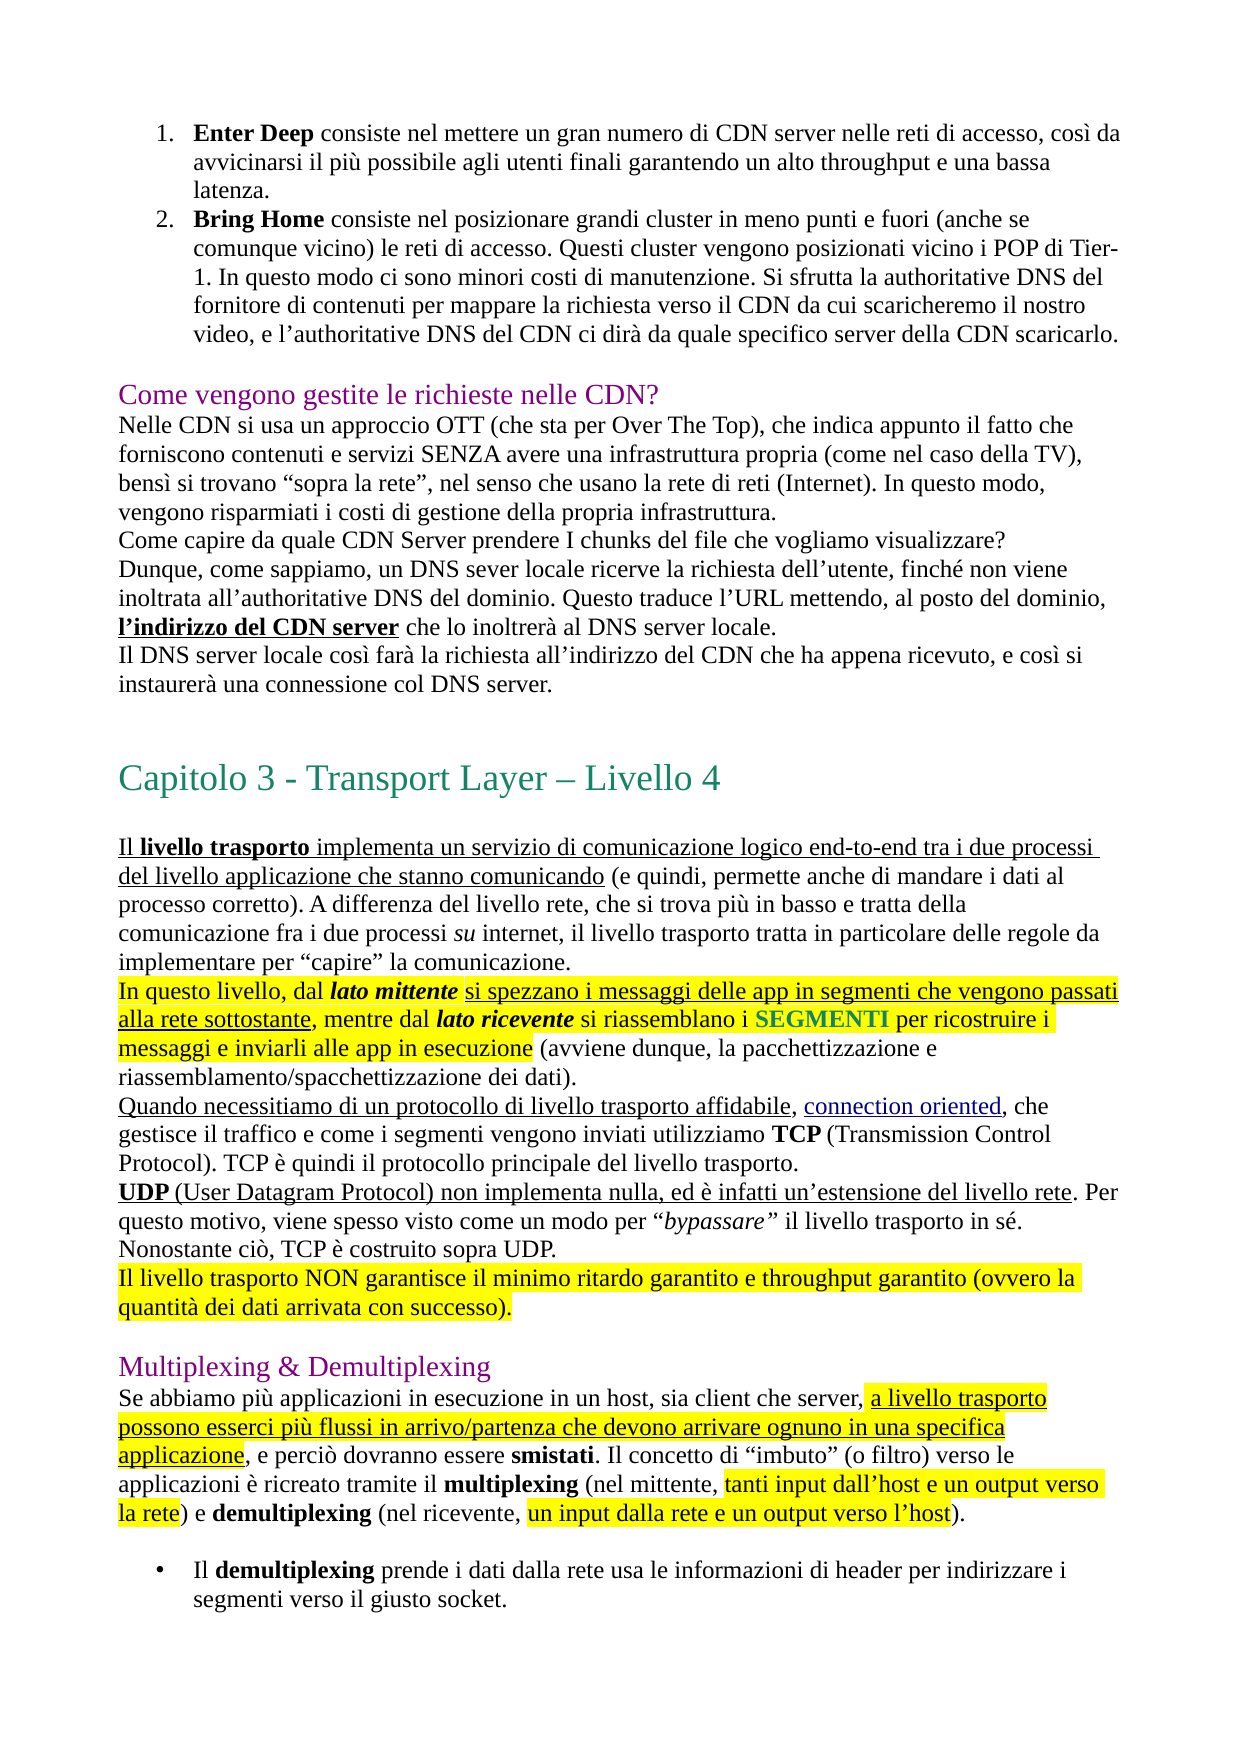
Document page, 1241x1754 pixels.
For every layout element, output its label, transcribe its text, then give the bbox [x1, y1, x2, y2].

text applicazione, e perciò dovranno essere smistati. Il concetto di “imbuto” (o filtro) verso le applicazioni è ricreato tramite il multiplexing (nel mittente, tanti input dall’host e un output verso la rete) e demultiplexing (nel ricevente, un input dalla rete e un output verso l’host). [118, 1441, 1122, 1527]
list Enter Deep consiste nel mettere un gran numero di CDN server nelle reti di accesso, così da avvicinarsi il più possibile agli utenti finali garantendo un alto throughput e una bassa latenza. [156, 118, 1122, 204]
text Nelle CDN si usa un approccio OTT (che sta per Over The Top), che indica appunto il fatto che forniscono contenuti e servizi SENZA avere una infrastruttura propria (come nel caso della TV), bensì si trovano “sopra la rete”, nel senso che usano la rete di reti (Internet). In questo modo, vengono risparmiati i costi di gestione della propria infrastruttura. [118, 410, 1122, 525]
text Multiplexing & Demultiplexing [118, 1349, 1122, 1383]
text UDP (User Datagram Protocol) non implementa nulla, ed è infatti un’estensione del livello rete. Per questo motivo, viene spesso visto come un modo per “bypassare” il livello trasporto in sé. Nonostante ciò, TCP è costruito sopra UDP. [118, 1177, 1122, 1263]
text Il livello trasporto NON garantisce il minimo ritardo garantito e throughput garantito (ovvero la quantità dei dati arrivata con successo). [118, 1263, 1122, 1321]
text Dunque, come sappiamo, un DNS sever locale ricerve la richiesta dell’utente, finché non viene inoltrata all’authoritative DNS del dominio. Questo traduce l’URL mettendo, al posto del dominio, l’indirizzo del CDN server che lo inoltrerà al DNS server locale. [118, 554, 1122, 640]
text possono esserci più flussi in arrivo/partenza che devono arrivare ognuno in una specifica [118, 1412, 1122, 1441]
list Bring Home consiste nel posizionare grandi cluster in meno punti e fuori (anche se comunque vicino) le reti di accesso. Questi cluster vengono posizionati vicino i POP di Tier-1. In questo modo ci sono minori costi di manutenzione. Si sfrutta la authoritative DNS del fornitore di contenuti per mappare la richiesta verso il CDN da cui scaricheremo il nostro video, e l’authoritative DNS del CDN ci dirà da quale specifico server della CDN scaricarlo. [156, 204, 1122, 348]
text Come vengono gestite le richieste nelle CDN? [118, 377, 1122, 410]
list Il demultiplexing prende i dati dalla rete usa le informazioni di header per indirizzare i segmenti verso il giusto socket. [156, 1556, 1122, 1613]
text Il DNS server locale così farà la richiesta all’indirizzo del CDN che ha appena ricevuto, e così si instaurerà una connessione col DNS server. [118, 640, 1122, 698]
text Come capire da quale CDN Server prendere I chunks del file che vogliamo visualizzare? [118, 525, 1122, 554]
text Se abbiamo più applicazioni in esecuzione in un host, sia client che server, a livello trasporto [118, 1383, 1122, 1412]
text Capitolo 3 - Transport Layer – Livello 4 [118, 755, 1122, 798]
text Quando necessitiamo di un protocollo di livello trasporto affidabile, connection oriented, che gestisce il traffico e come i segmenti vengono inviati utilizziamo TCP (Transmission Control Protocol). TCP è quindi il protocollo principale del livello trasporto. [118, 1091, 1122, 1177]
text In questo livello, dal lato mittente si spezzano i messaggi delle app in segmenti che vengono passati alla rete sottostante, mentre dal lato ricevente si riassemblano i SEGMENTI per ricostruire i messaggi e inviarli alle app in esecuzione (avviene dunque, la pacchettizzazione e riassemblamento/spacchettizzazione dei dati). [118, 976, 1122, 1091]
text Il livello trasporto implementa un servizio di comunicazione logico end-to-end tra i due processi del livello applicazione che stanno comunicando (e quindi, permette anche di mandare i dati al processo corretto). A differenza del livello rete, che si trova più in basso e tratta della comunicazione fra i due processi su internet, il livello trasporto tratta in particolare delle regole da implementare per “capire” la comunicazione. [118, 832, 1122, 976]
